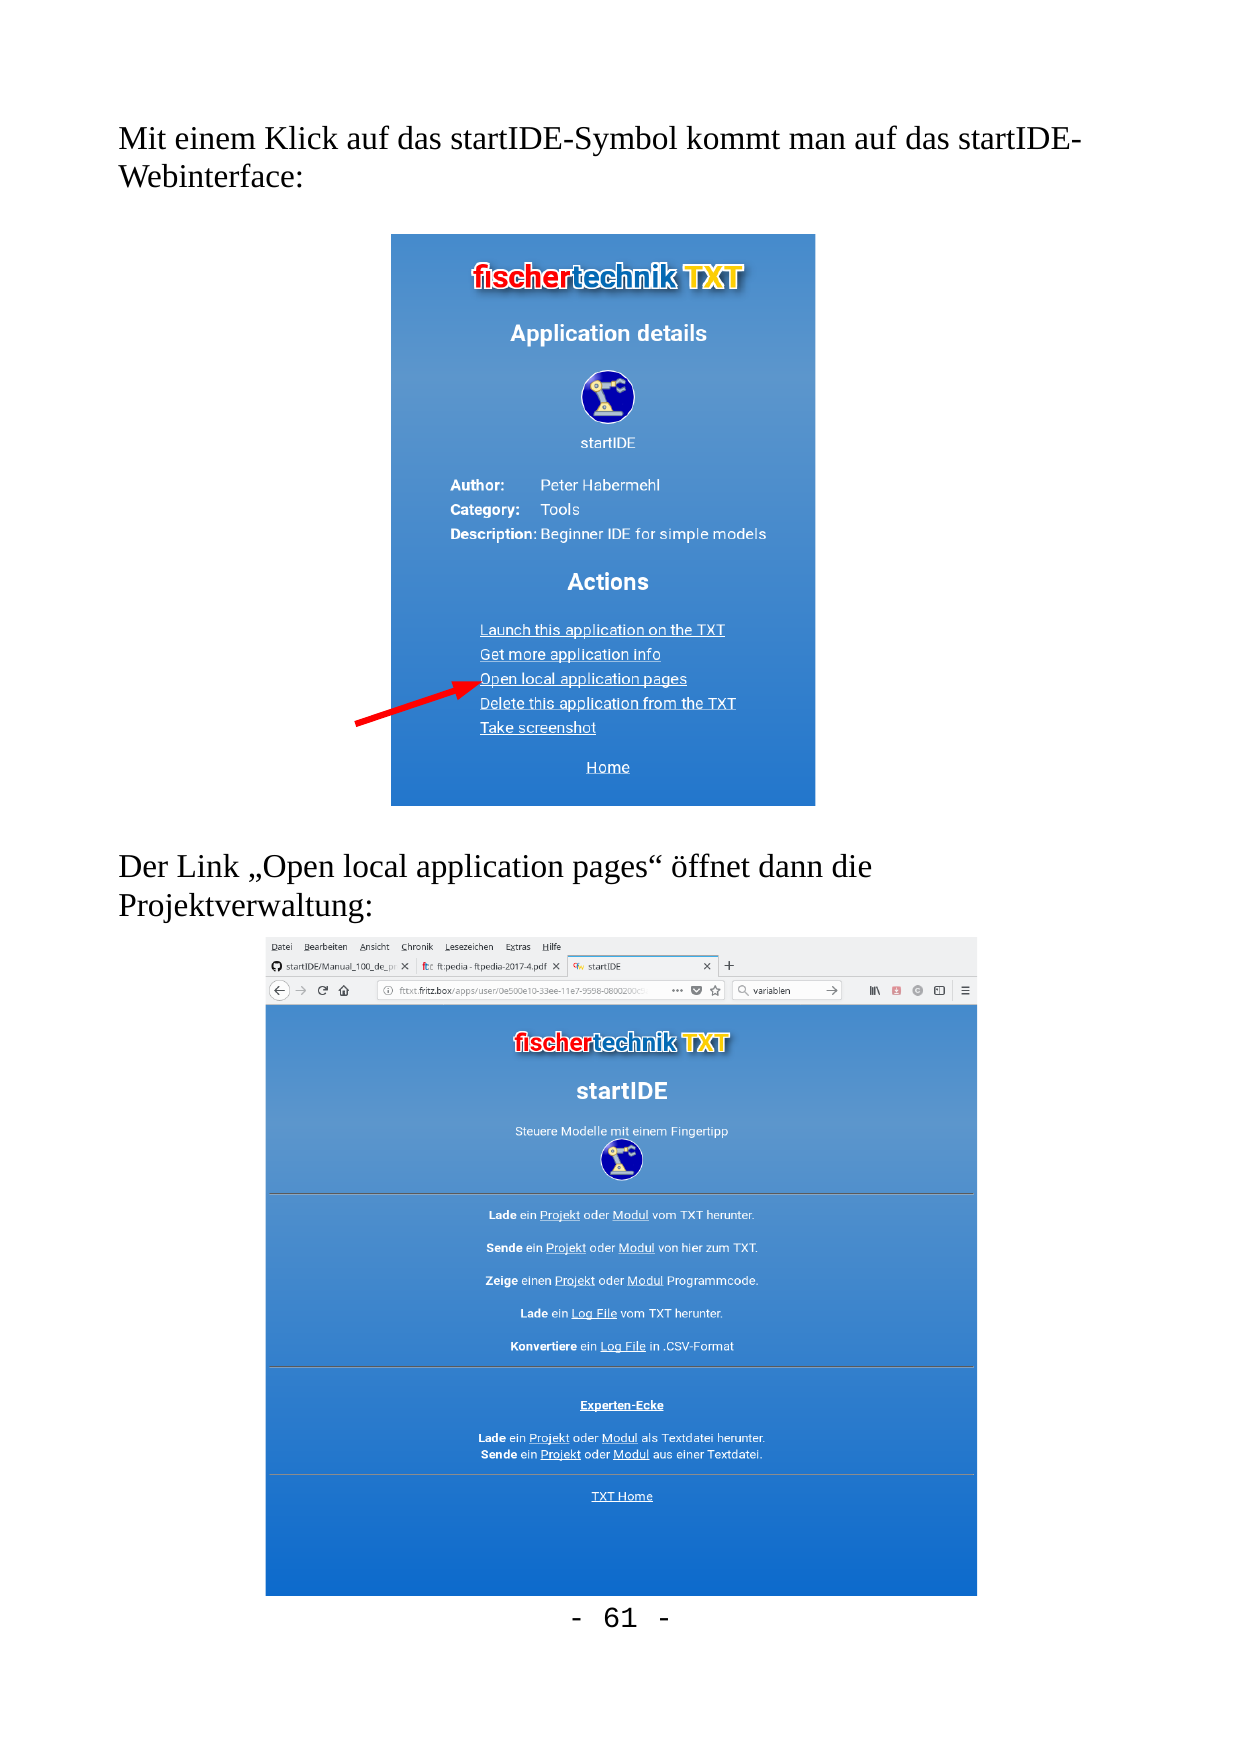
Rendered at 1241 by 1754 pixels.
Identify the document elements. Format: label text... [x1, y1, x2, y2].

picture [391, 234, 816, 806]
text Der Link „Open local application pages“ öffnet dann die Projektverwaltung: [118, 846, 1122, 923]
text Mit einem Klick auf das startIDE-Symbol kommt man auf das startIDE-Webinterface: [118, 118, 1122, 195]
picture [265, 937, 978, 1596]
